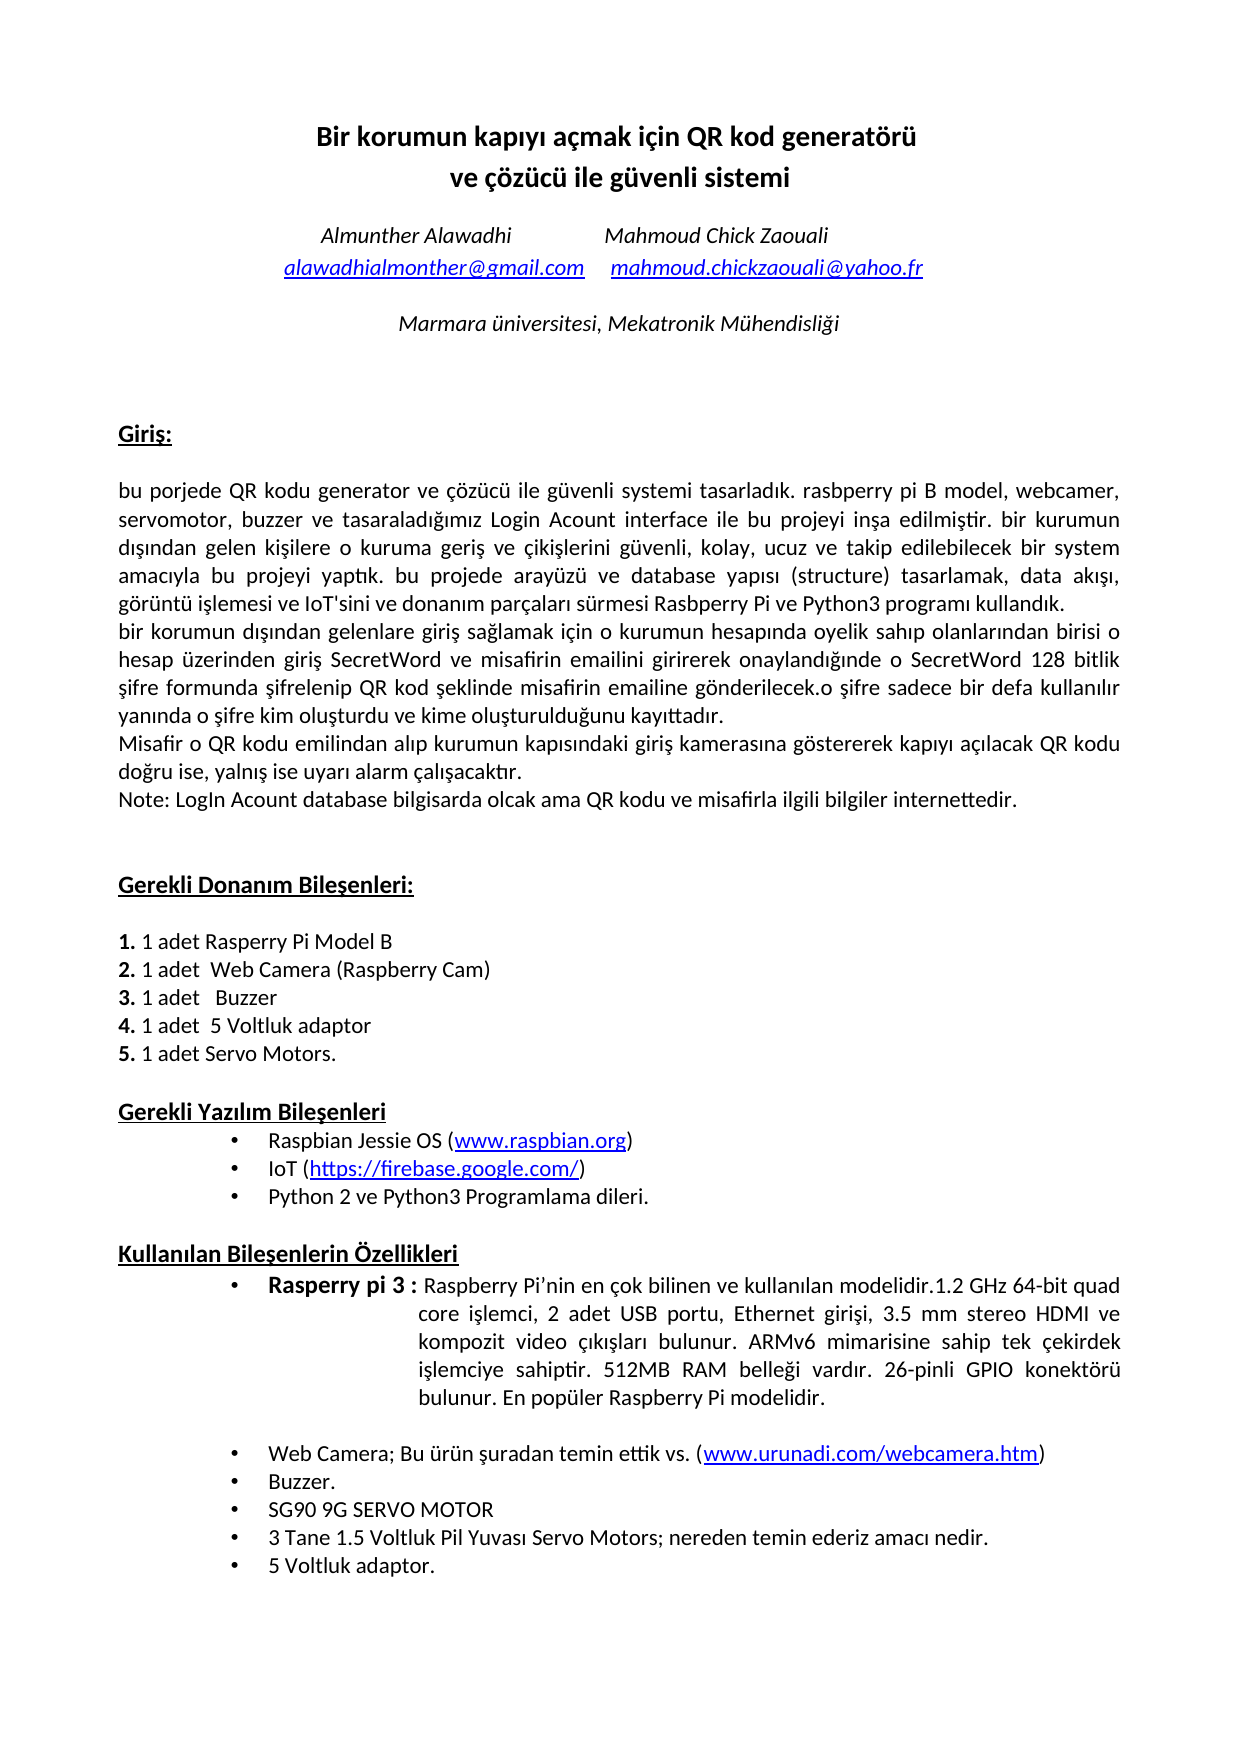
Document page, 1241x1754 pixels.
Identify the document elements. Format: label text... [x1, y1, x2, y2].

text Bir korumun kapıyı açmak için QR kod generatörü [118, 118, 1122, 154]
text 5. 1 adet Servo Motors. [118, 1039, 1122, 1068]
text 3. 1 adet Buzzer [118, 983, 1122, 1012]
list Rasperry pi 3 : Raspberry Pi’nin en çok bilinen ve kullanılan modelidir.1.2 GHz 64-bit quad core işlemci, 2 adet USB portu, Ethernet girişi, 3.5 mm stereo HDMI ve kompozit video çıkışları bulunur. ARMv6 mimarisine sahip tek çekirdek işlemciye sahiptir. 512MB RAM belleği vardır. 26-pinli GPIO konektörü bulunur. En popüler Raspberry Pi modelidir. [231, 1269, 1122, 1411]
list Buzzer. [231, 1467, 1122, 1495]
text Note: LogIn Acount database bilgisarda olcak ama QR kodu ve misafirla ilgili bilgiler internettedir. [118, 785, 1122, 813]
text bu porjede QR kodu generator ve çözücü ile güvenli systemi tasarladık. rasbperry pi B model, webcamer, servomotor, buzzer ve tasaraladığımız Login Acount interface ile bu projeyi inşa edilmiştir. bir kurumun dışından gelen kişilere o kuruma geriş ve çikişlerini güvenli, kolay, ucuz ve takip edilebilecek bir system amacıyla bu projeyi yaptık. bu projede arayüzü ve database yapısı (structure) tasarlamak, data akışı, görüntü işlemesi ve IoT'sini ve donanım parçaları sürmesi Rasbperry Pi ve Python3 programı kullandık. [118, 477, 1122, 617]
text ve çözücü ile güvenli sistemi [118, 159, 1122, 195]
text Misafir o QR kodu emilindan alıp kurumun kapısındaki giriş kamerasına göstererek kapıyı açılacak QR kodu doğru ise, yalnış ise uyarı alarm çalışacaktır. [118, 729, 1122, 785]
text bir korumun dışından gelenlare giriş sağlamak için o kurumun hesapında oyelik sahıp olanlarından birisi o hesap üzerinden giriş SecretWord ve misafirin emailini girirerek onaylandığınde o SecretWord 128 bitlik şifre formunda şifrelenip QR kod şeklinde misafirin emailine gönderilecek.o şifre sadece bir defa kullanılır yanında o şifre kim oluşturdu ve kime oluşturulduğunu kayıttadır. [118, 617, 1122, 729]
list SG90 9G SERVO MOTOR [231, 1495, 1122, 1523]
text Gerekli Yazılım Bileşenleri [118, 1096, 1122, 1126]
text 1. 1 adet Rasperry Pi Model B [118, 927, 1122, 956]
text Kullanılan Bileşenlerin Özellikleri [118, 1238, 1122, 1269]
text alawadhialmonther@gmail.com mahmoud.chickzaouali@yahoo.fr [118, 253, 1122, 281]
list Raspbian Jessie OS (www.raspbian.org) [231, 1126, 1122, 1154]
list Web Camera; Bu ürün şuradan temin ettik vs. (www.urunadi.com/webcamera.htm) [231, 1439, 1122, 1467]
text Gerekli Donanım Bileşenleri: [118, 869, 1122, 899]
text Almunther Alawadhi Mahmoud Chick Zaouali [118, 221, 1122, 249]
list IoT (https://firebase.google.com/) [231, 1154, 1122, 1182]
list 5 Voltluk adaptor. [231, 1551, 1122, 1579]
list Python 2 ve Python3 Programlama dileri. [231, 1182, 1122, 1210]
text 2. 1 adet Web Camera (Raspberry Cam) [118, 956, 1122, 983]
list 3 Tane 1.5 Voltluk Pil Yuvası Servo Motors; nereden temin ederiz amacı nedir. [231, 1523, 1122, 1551]
text 4. 1 adet 5 Voltluk adaptor [118, 1012, 1122, 1039]
text Giriş: [118, 418, 1122, 449]
text Marmara üniversitesi, Mekatronik Mühendisliği [118, 309, 1122, 337]
